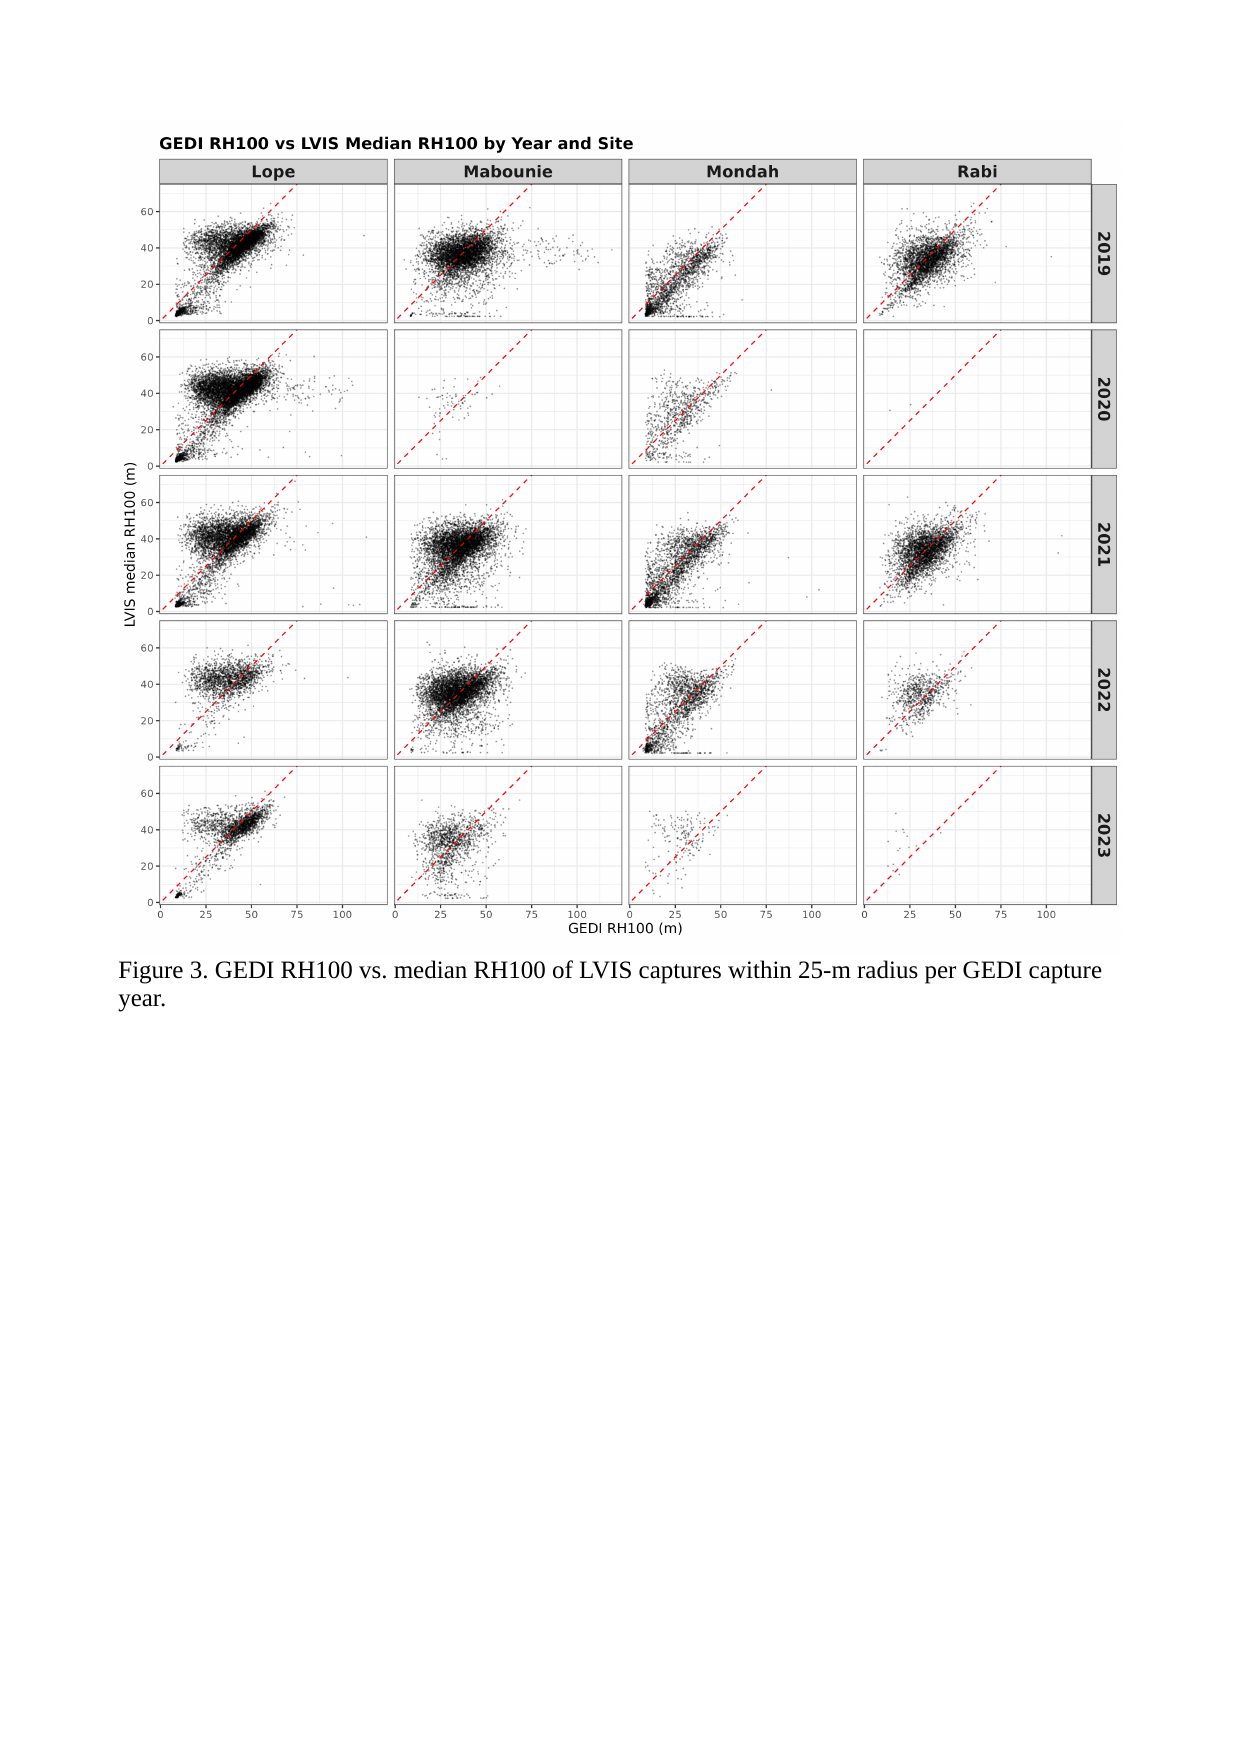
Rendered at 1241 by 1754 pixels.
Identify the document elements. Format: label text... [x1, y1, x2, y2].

text Figure 3. GEDI RH100 vs. median RH100 of LVIS captures within 25-m radius per GEDI capture year. [118, 955, 1122, 1012]
picture [118, 118, 1123, 955]
